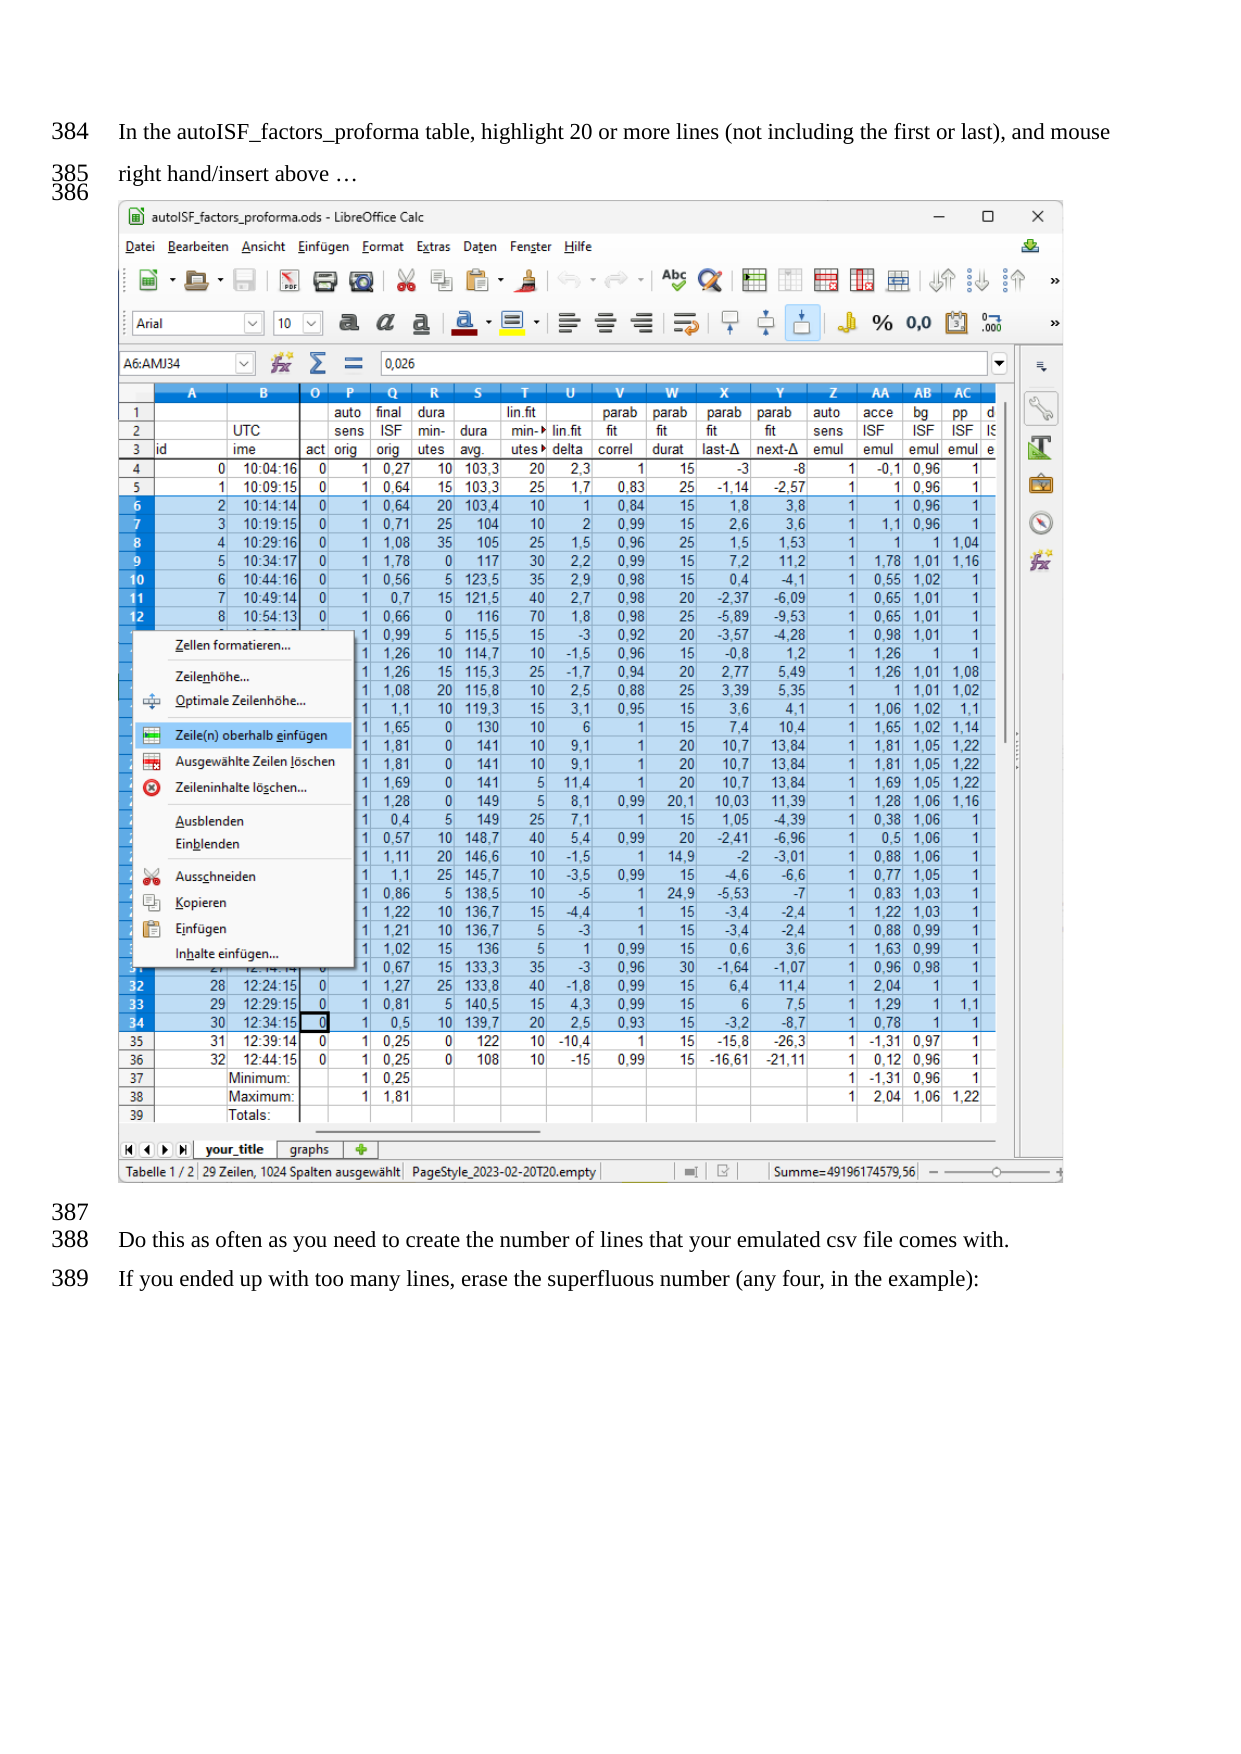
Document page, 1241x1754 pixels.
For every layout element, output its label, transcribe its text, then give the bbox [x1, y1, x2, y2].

text Do this as often as you need to create the number of lines that your emulated csv file comes with. [118, 1226, 1122, 1252]
text In the autoISF_factors_proforma table, highlight 20 or more lines (not including the first or last), and mouse right hand/insert above … [118, 118, 1122, 1183]
text If you ended up with too many lines, erase the superfluous number (any four, in the example): [118, 1265, 1122, 1292]
